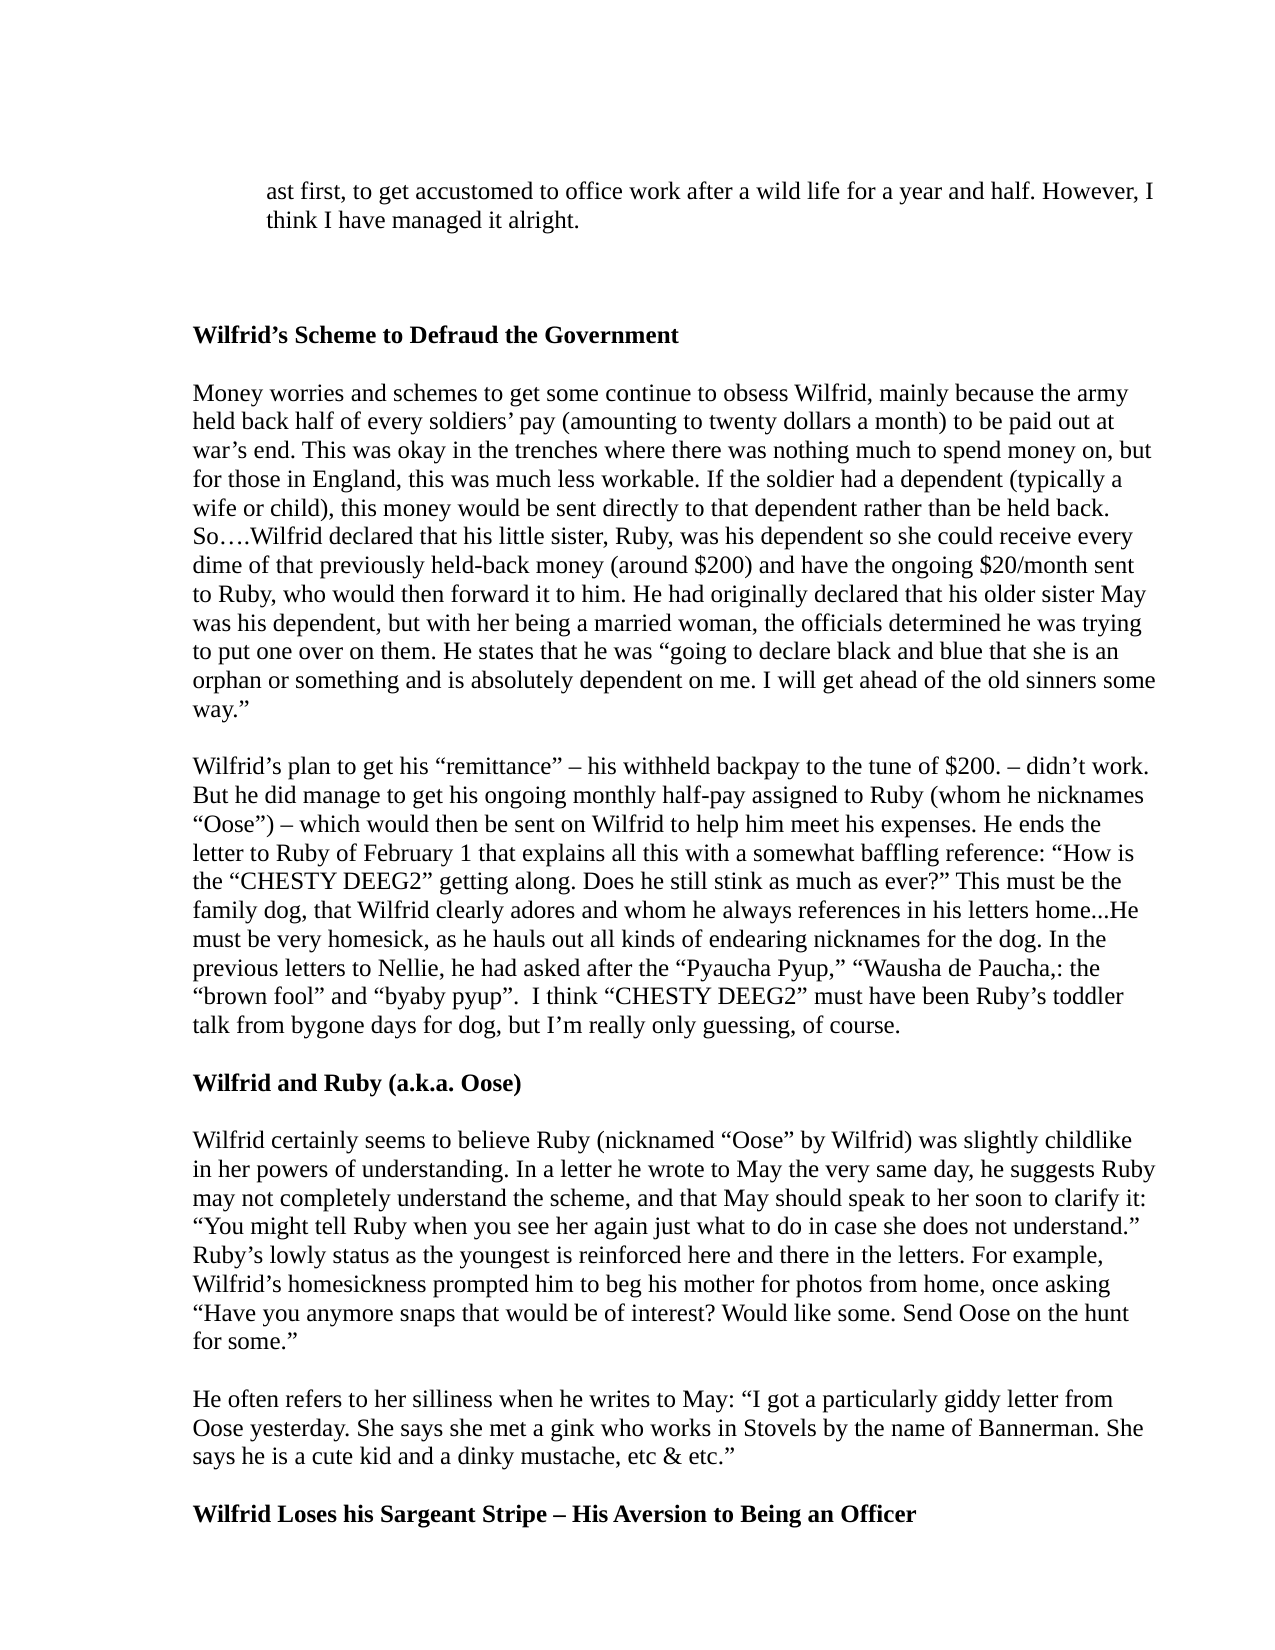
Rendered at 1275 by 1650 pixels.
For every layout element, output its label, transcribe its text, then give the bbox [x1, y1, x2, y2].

text Money worries and schemes to get some continue to obsess Wilfrid, mainly because the army held back half of every soldiers’ pay (amounting to twenty dollars a month) to be paid out at war’s end. This was okay in the trenches where there was nothing much to spend money on, but for those in England, this was much less workable. If the soldier had a dependent (typically a wife or child), this money would be sent directly to that dependent rather than be held back. So….Wilfrid declared that his little sister, Ruby, was his dependent so she could receive every dime of that previously held-back money (around $200) and have the ongoing $20/month sent to Ruby, who would then forward it to him. He had originally declared that his older sister May was his dependent, but with her being a married woman, the officials determined he was trying to put one over on them. He states that he was “going to declare black and blue that she is an orphan or something and is absolutely dependent on me. I will get ahead of the old sinners some way.” [192, 378, 1158, 723]
text He often refers to her silliness when he writes to May: “I got a particularly giddy letter from Oose yesterday. She says she met a gink who works in Stovels by the name of Bannerman. She says he is a cute kid and a dinky mustache, etc & etc.” [192, 1384, 1158, 1470]
text Wilfrid’s Scheme to Defraud the Government [192, 320, 1158, 349]
text Wilfrid certainly seems to believe Ruby (nicknamed “Oose” by Wilfrid) was slightly childlike in her powers of understanding. In a letter he wrote to May the very same day, he suggests Ruby may not completely understand the scheme, and that May should speak to her soon to clarify it: “You might tell Ruby when you see her again just what to do in case she does not understand.” Ruby’s lowly status as the youngest is reinforced here and there in the letters. For example, Wilfrid’s homesickness prompted him to beg his mother for photos from home, once asking “Have you anymore snaps that would be of interest? Would like some. Send Oose on the hunt for some.” [192, 1125, 1158, 1355]
text Wilfrid Loses his Sargeant Stripe – His Aversion to Being an Officer [192, 1499, 1158, 1528]
text Wilfrid and Ruby (a.k.a. Oose) [192, 1068, 1158, 1096]
text ast first, to get accustomed to office work after a wild life for a year and half. However, I think I have managed it alright. [266, 176, 1158, 234]
text Wilfrid’s plan to get his “remittance” – his withheld backpay to the tune of $200. – didn’t work. But he did manage to get his ongoing monthly half-pay assigned to Ruby (whom he nicknames “Oose”) – which would then be sent on Wilfrid to help him meet his expenses. He ends the letter to Ruby of February 1 that explains all this with a somewhat baffling reference: “How is the “CHESTY DEEG2” getting along. Does he still stink as much as ever?” This must be the family dog, that Wilfrid clearly adores and whom he always references in his letters home...He must be very homesick, as he hauls out all kinds of endearing nicknames for the dog. In the previous letters to Nellie, he had asked after the “Pyaucha Pyup,” “Wausha de Paucha,: the “brown fool” and “byaby pyup”. I think “CHESTY DEEG2” must have been Ruby’s toddler talk from bygone days for dog, but I’m really only guessing, of course. [192, 751, 1158, 1039]
